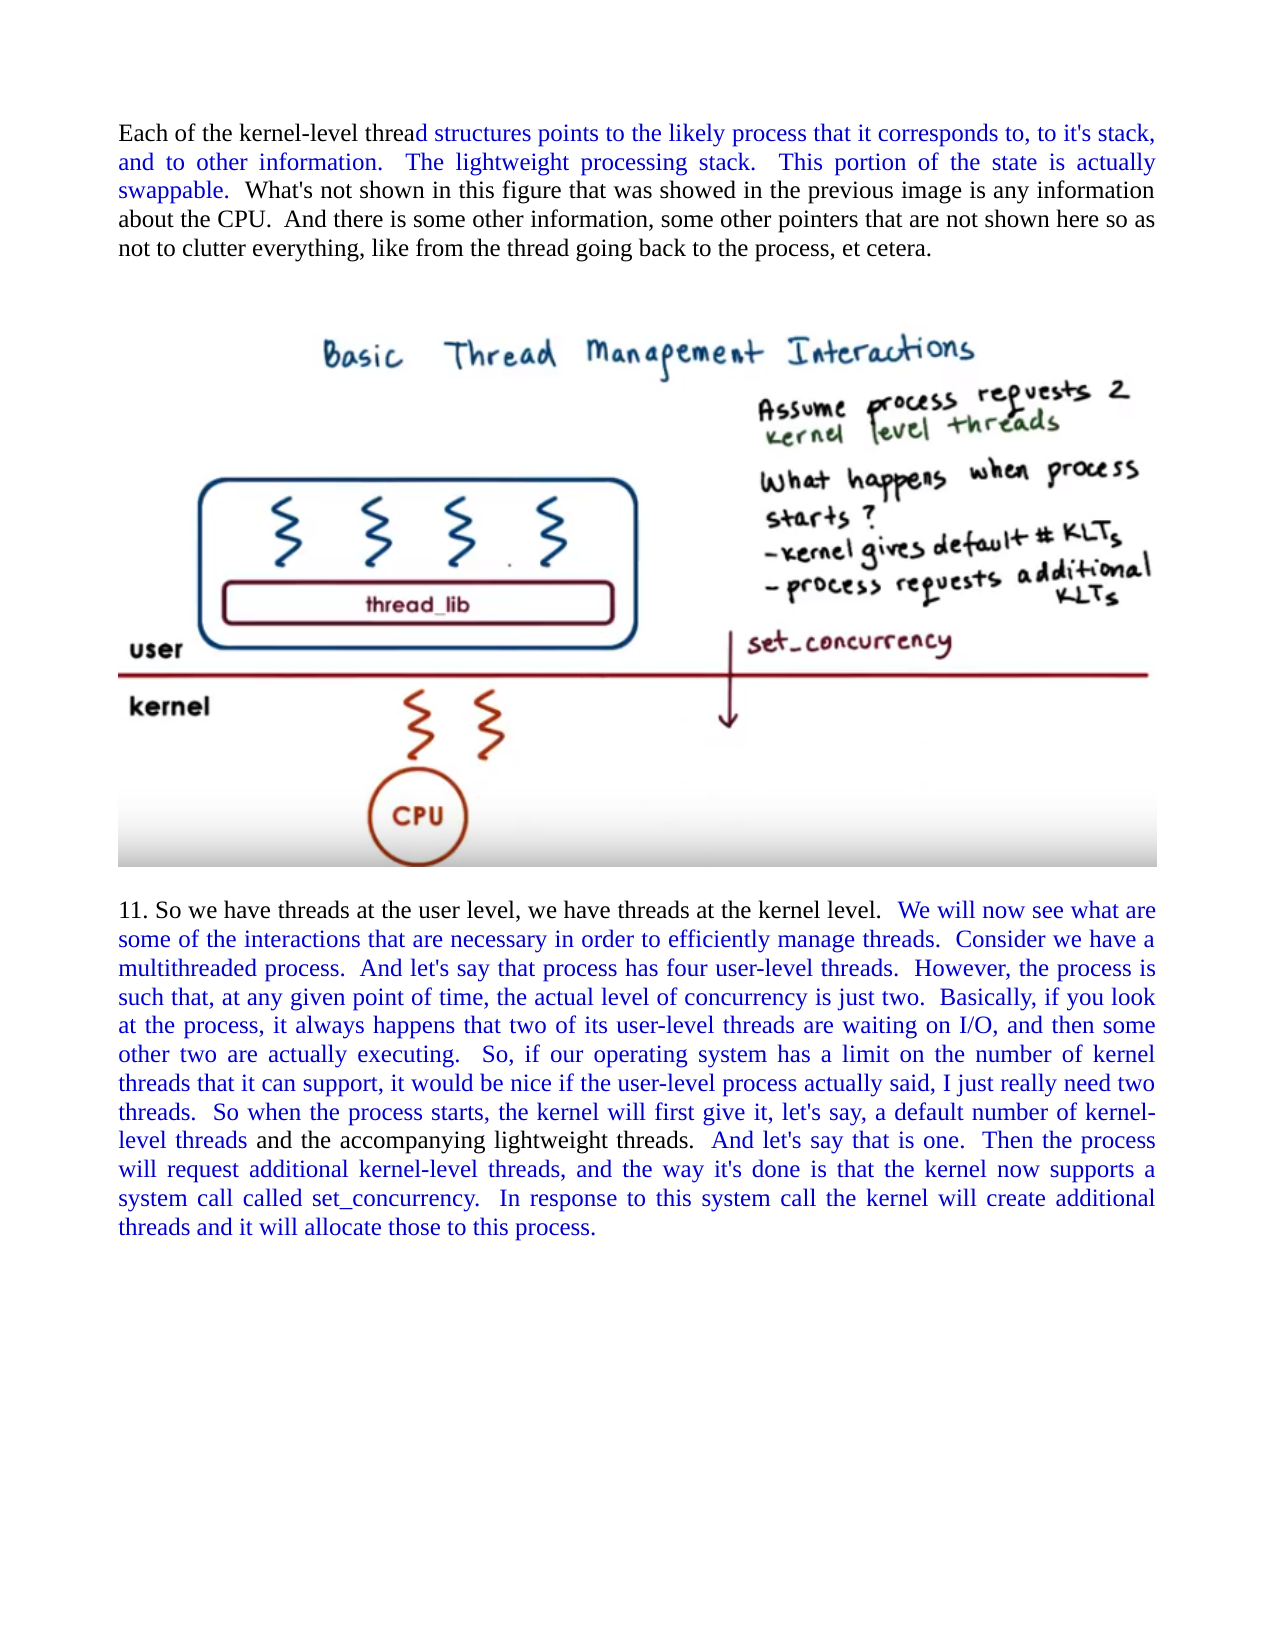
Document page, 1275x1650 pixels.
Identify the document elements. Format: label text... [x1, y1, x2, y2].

picture [118, 319, 1157, 867]
text 11. So we have threads at the user level, we have threads at the kernel level. We will now see what are some of the interactions that are necessary in order to efficiently manage threads. Consider we have a multithreaded process. And let's say that process has four user-level threads. However, the process is such that, at any given point of time, the actual level of concurrency is just two. Basically, if you look at the process, it always happens that two of its user-level threads are waiting on I/O, and then some other two are actually executing. So, if our operating system has a limit on the number of kernel threads that it can support, it would be nice if the user-level process actually said, I just really need two threads. So when the process starts, the kernel will first give it, let's say, a default number of kernel-level threads and the accompanying lightweight threads. And let's say that is one. Then the process will request additional kernel-level threads, and the way it's done is that the kernel now supports a system call called set_concurrency. In response to this system call the kernel will create additional threads and it will allocate those to this process. [118, 896, 1157, 1241]
text Each of the kernel-level thread structures points to the likely process that it corresponds to, to it's stack, and to other information. The lightweight processing stack. This portion of the state is actually swappable. What's not shown in this figure that was showed in the previous image is any information about the CPU. And there is some other information, some other pointers that are not shown here so as not to clutter everything, like from the thread going back to the process, et cetera. [118, 118, 1157, 262]
